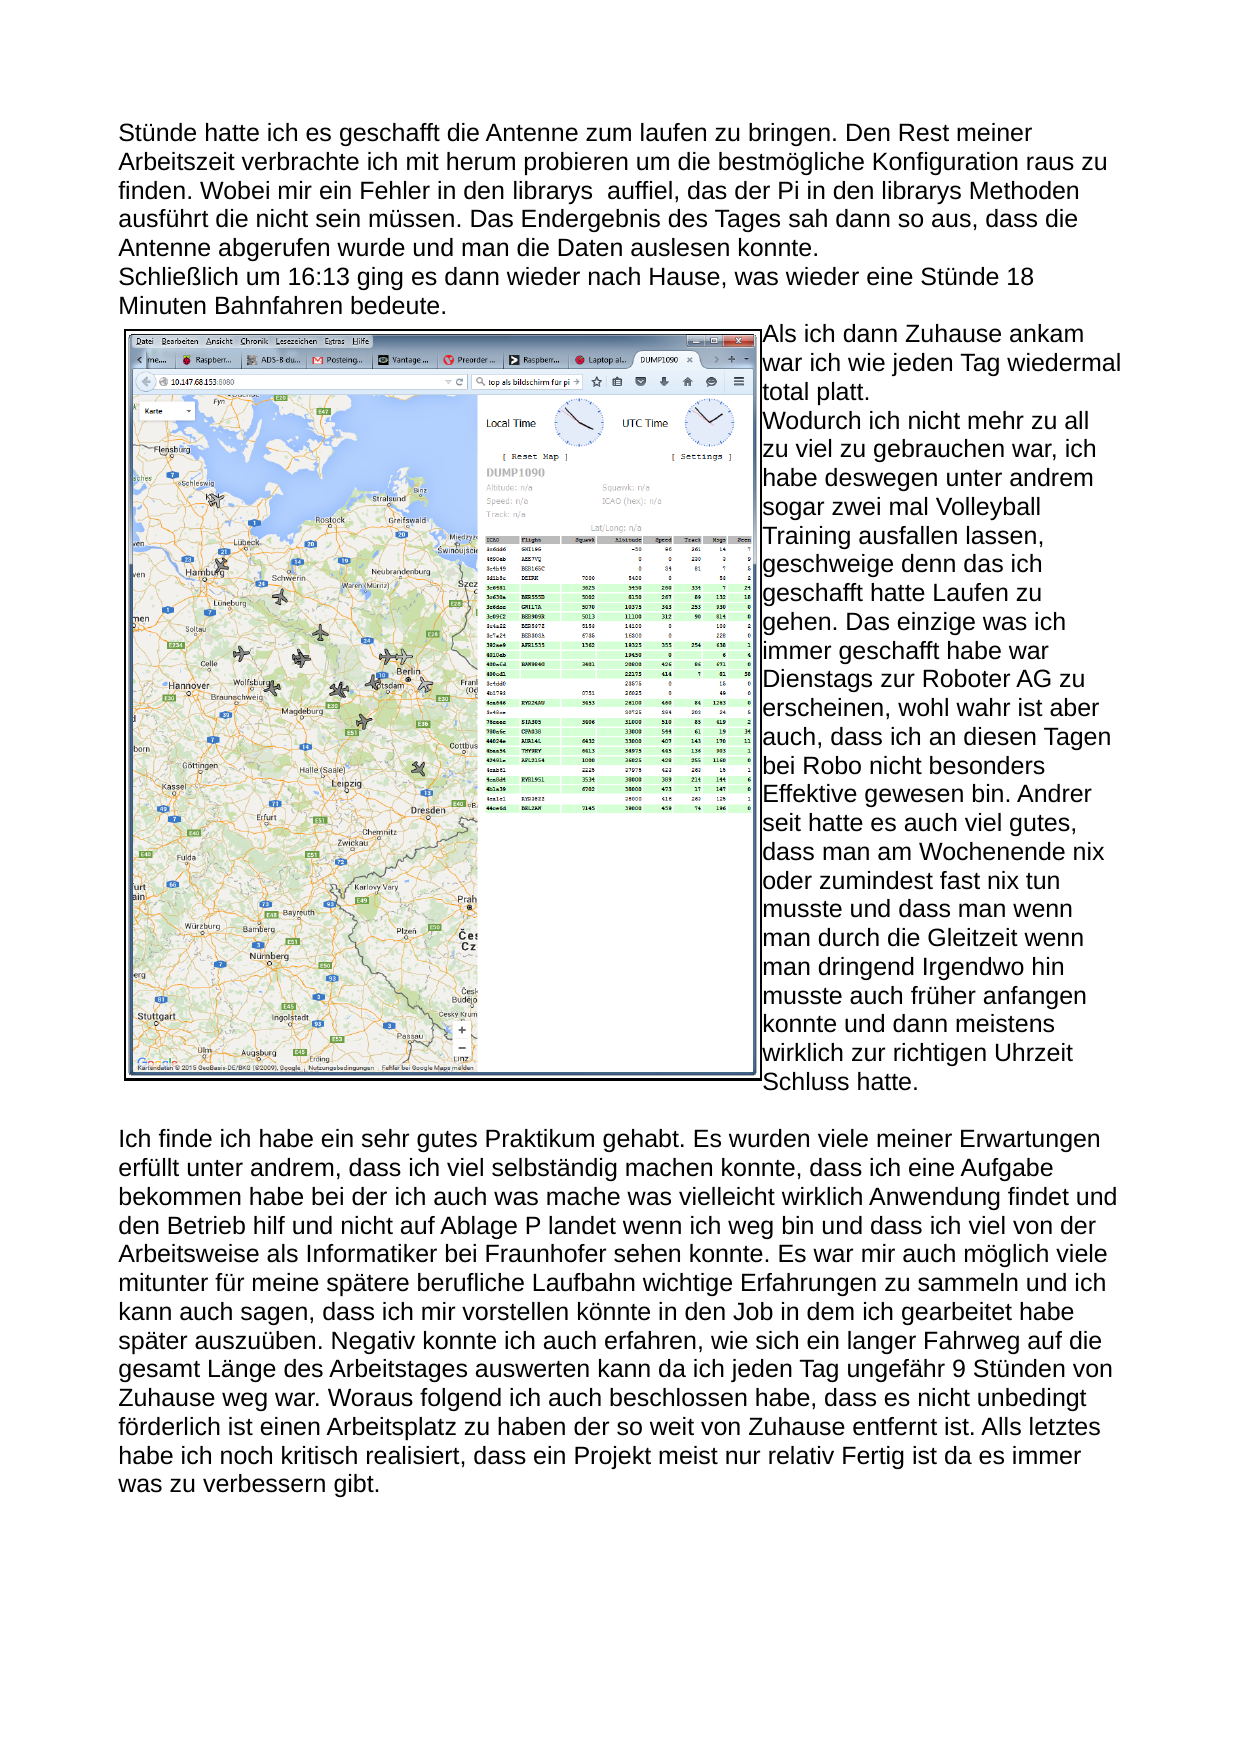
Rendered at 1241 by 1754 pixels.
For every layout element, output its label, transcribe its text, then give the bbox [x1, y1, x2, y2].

text Als ich dann Zuhause ankam war ich wie jeden Tag wiedermal total platt. [118, 319, 1122, 1081]
text Schließlich um 16:13 ging es dann wieder nach Hause, was wieder eine Stünde 18 Minuten Bahnfahren bedeute. [118, 262, 1122, 319]
text Ich finde ich habe ein sehr gutes Praktikum gehabt. Es wurden viele meiner Erwartungen erfüllt unter andrem, dass ich viel selbständig machen konnte, dass ich eine Aufgabe bekommen habe bei der ich auch was mache was vielleicht wirklich Anwendung findet und den Betrieb hilf und nicht auf Ablage P landet wenn ich weg bin und dass ich viel von der Arbeitsweise als Informatiker bei Fraunhofer sehen konnte. Es war mir auch möglich viele mitunter für meine spätere berufliche Laufbahn wichtige Erfahrungen zu sammeln und ich kann auch sagen, dass ich mir vorstellen könnte in den Job in dem ich gearbeitet habe später auszuüben. Negativ konnte ich auch erfahren, wie sich ein langer Fahrweg auf die gesamt Länge des Arbeitstages auswerten kann da ich jeden Tag ungefähr 9 Stünden von Zuhause weg war. Woraus folgend ich auch beschlossen habe, dass es nicht unbedingt förderlich ist einen Arbeitsplatz zu haben der so weit von Zuhause entfernt ist. Alls letztes habe ich noch kritisch realisiert, dass ein Projekt meist nur relativ Fertig ist da es immer was zu verbessern gibt. [118, 1124, 1122, 1498]
picture [128, 334, 757, 1076]
text Stünde hatte ich es geschafft die Antenne zum laufen zu bringen. Den Rest meiner Arbeitszeit verbrachte ich mit herum probieren um die bestmögliche Konfiguration raus zu finden. Wobei mir ein Fehler in den librarys auffiel, das der Pi in den librarys Methoden ausführt die nicht sein müssen. Das Endergebnis des Tages sah dann so aus, dass die Antenne abgerufen wurde und man die Daten auslesen konnte. [118, 118, 1122, 262]
text Wodurch ich nicht mehr zu all zu viel zu gebrauchen war, ich habe deswegen unter andrem sogar zwei mal Volleyball Training ausfallen lassen, geschweige denn das ich geschafft hatte Laufen zu gehen. Das einzige was ich immer geschafft habe war Dienstags zur Roboter AG zu erscheinen, wohl wahr ist aber auch, dass ich an diesen Tagen bei Robo nicht besonders Effektive gewesen bin. Andrer seit hatte es auch viel gutes, dass man am Wochenende nix oder zumindest fast nix tun musste und dass man wenn man durch die Gleitzeit wenn man dringend Irgendwo hin musste auch früher anfangen konnte und dann meistens wirklich zur richtigen Uhrzeit Schluss hatte. [118, 406, 1122, 1096]
